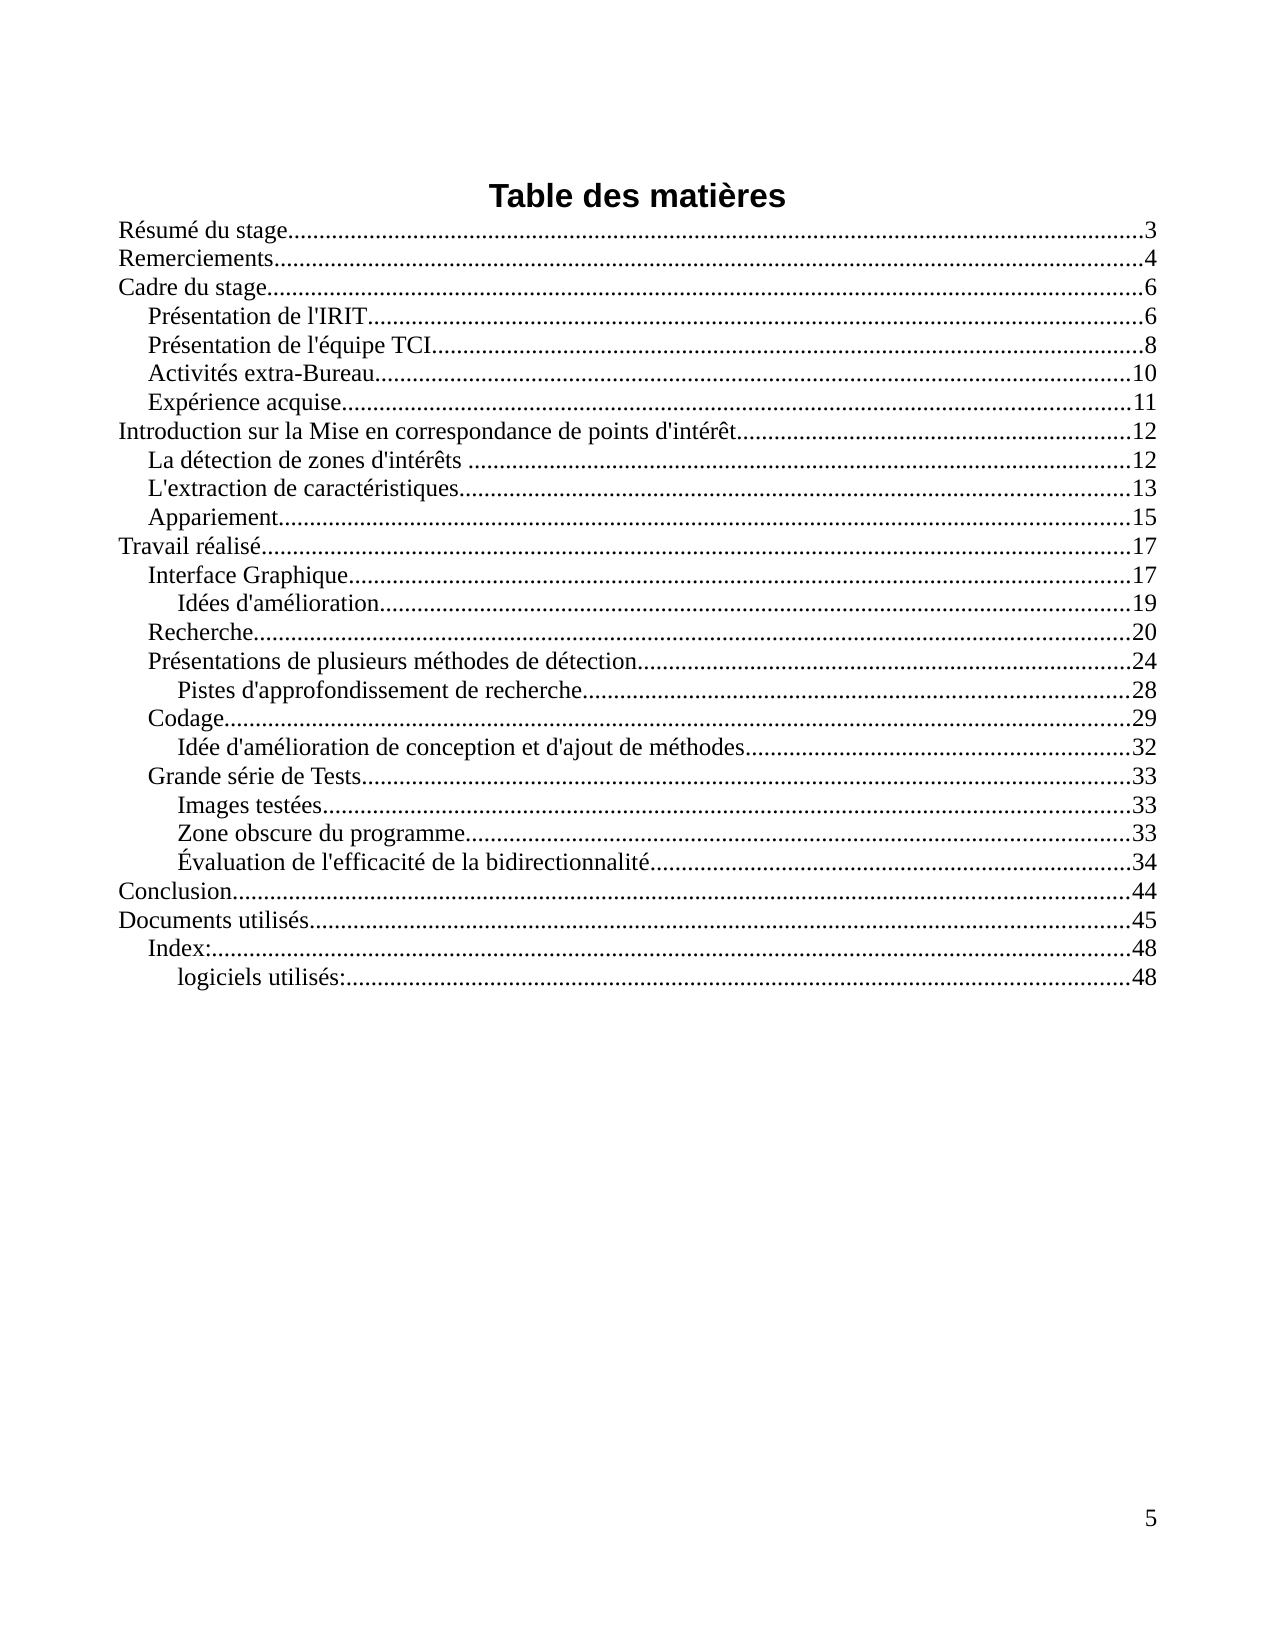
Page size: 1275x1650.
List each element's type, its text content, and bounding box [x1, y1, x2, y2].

text Pistes d'approfondissement de recherche 28 [177, 675, 1157, 703]
text Présentation de l'équipe TCI 8 [148, 330, 1157, 358]
text La détection de zones d'intérêts 12 [148, 445, 1157, 473]
text Recherche 20 [148, 617, 1157, 646]
text Activités extra-Bureau 10 [148, 358, 1157, 387]
text Zone obscure du programme 33 [177, 818, 1157, 847]
subtitle Table des matières [118, 176, 1157, 215]
text Cadre du stage 6 [118, 272, 1157, 301]
text logiciels utilisés: 48 [177, 962, 1157, 991]
text Images testées 33 [177, 790, 1157, 818]
text L'extraction de caractéristiques 13 [148, 473, 1157, 502]
text Évaluation de l'efficacité de la bidirectionnalité 34 [177, 847, 1157, 876]
text Idée d'amélioration de conception et d'ajout de méthodes 32 [177, 732, 1157, 761]
text Documents utilisés 45 [118, 905, 1157, 933]
text Index: 48 [148, 933, 1157, 962]
text Expérience acquise 11 [148, 387, 1157, 416]
text Résumé du stage 3 [118, 215, 1157, 243]
text Appariement 15 [148, 502, 1157, 531]
text Codage 29 [148, 703, 1157, 732]
text Idées d'amélioration 19 [177, 588, 1157, 617]
text Remerciements 4 [118, 243, 1157, 272]
text Travail réalisé 17 [118, 531, 1157, 560]
text Introduction sur la Mise en correspondance de points d'intérêt 12 [118, 416, 1157, 445]
text Présentation de l'IRIT 6 [148, 301, 1157, 330]
text Présentations de plusieurs méthodes de détection 24 [148, 646, 1157, 675]
text Grande série de Tests 33 [148, 761, 1157, 790]
text Interface Graphique 17 [148, 560, 1157, 588]
text Conclusion 44 [118, 876, 1157, 905]
